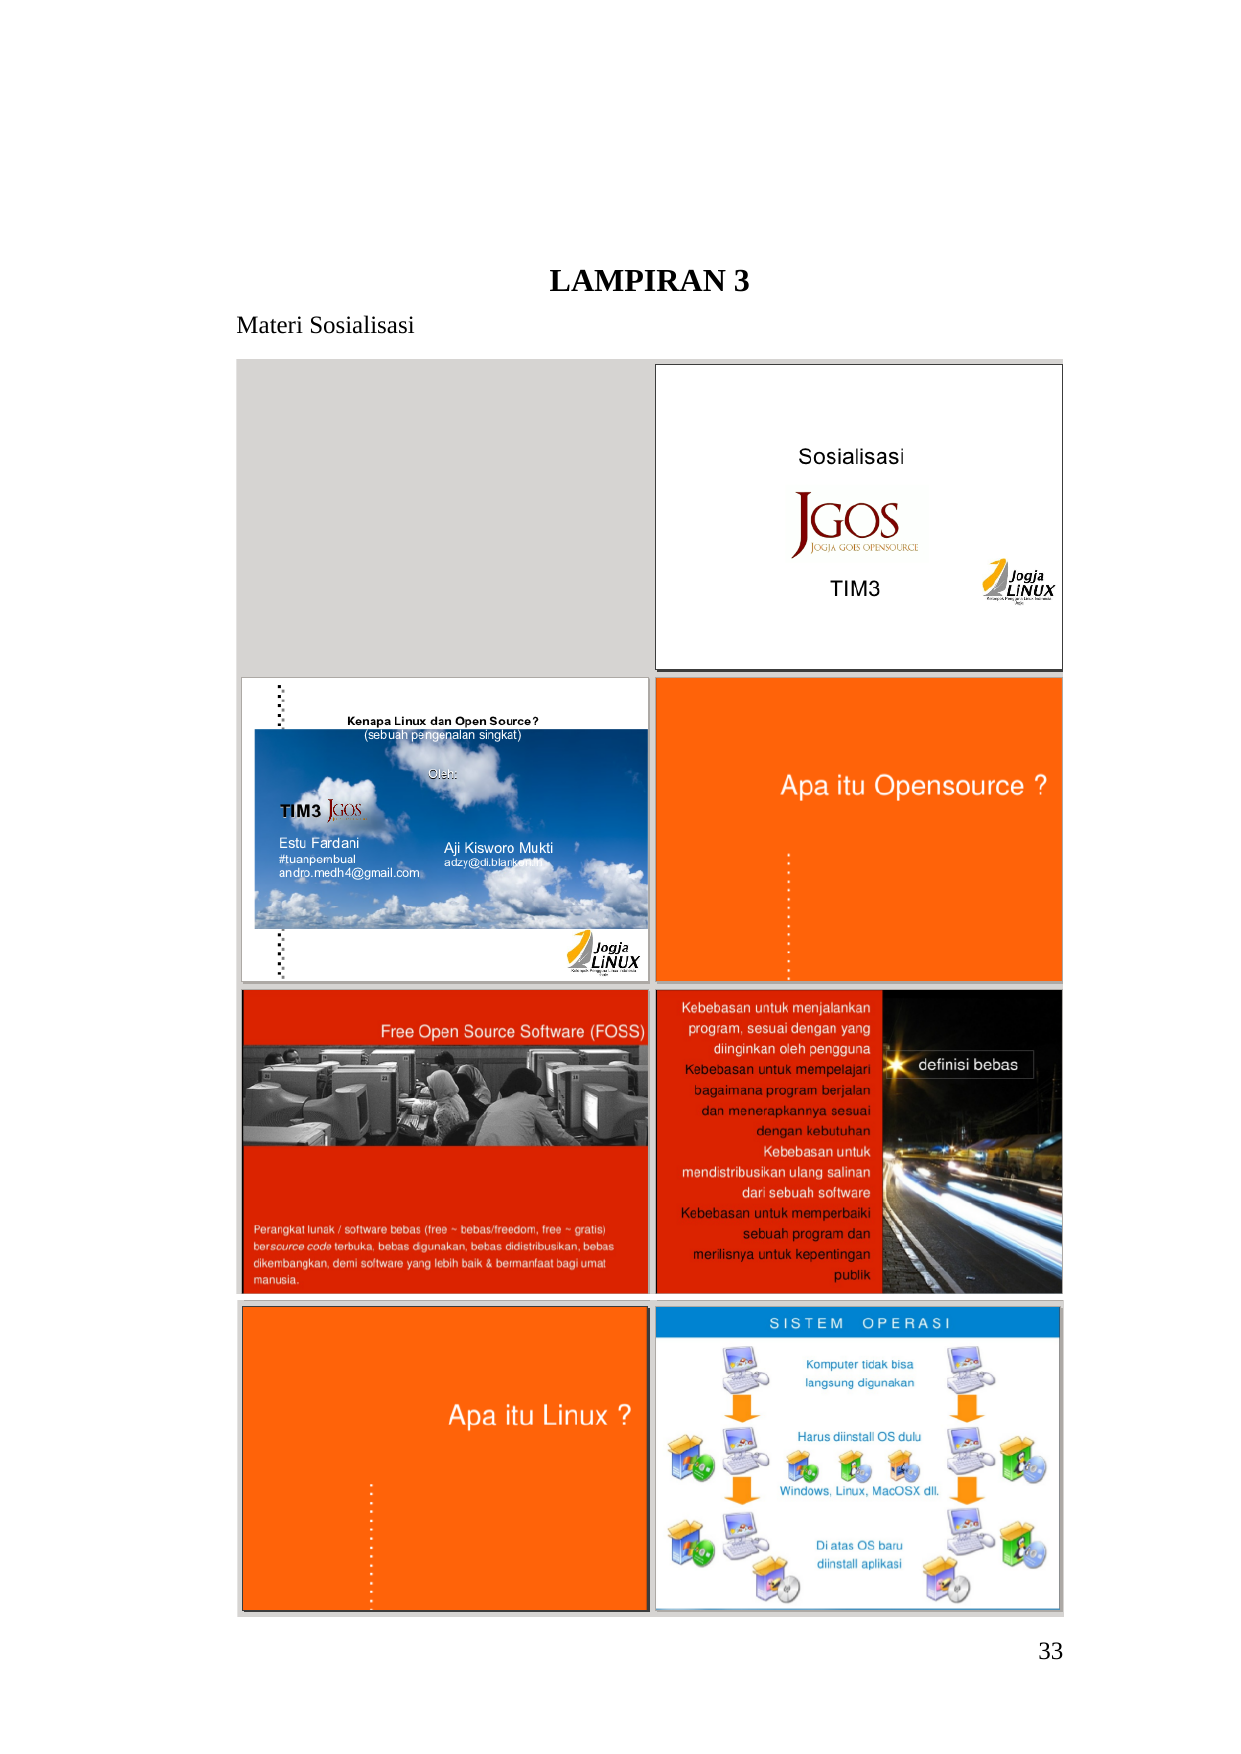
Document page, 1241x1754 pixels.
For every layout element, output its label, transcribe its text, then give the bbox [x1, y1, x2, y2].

text Materi Sosialisasi [236, 311, 1063, 339]
subtitle LAMPIRAN 3 [236, 261, 1063, 298]
picture [236, 359, 1063, 1294]
